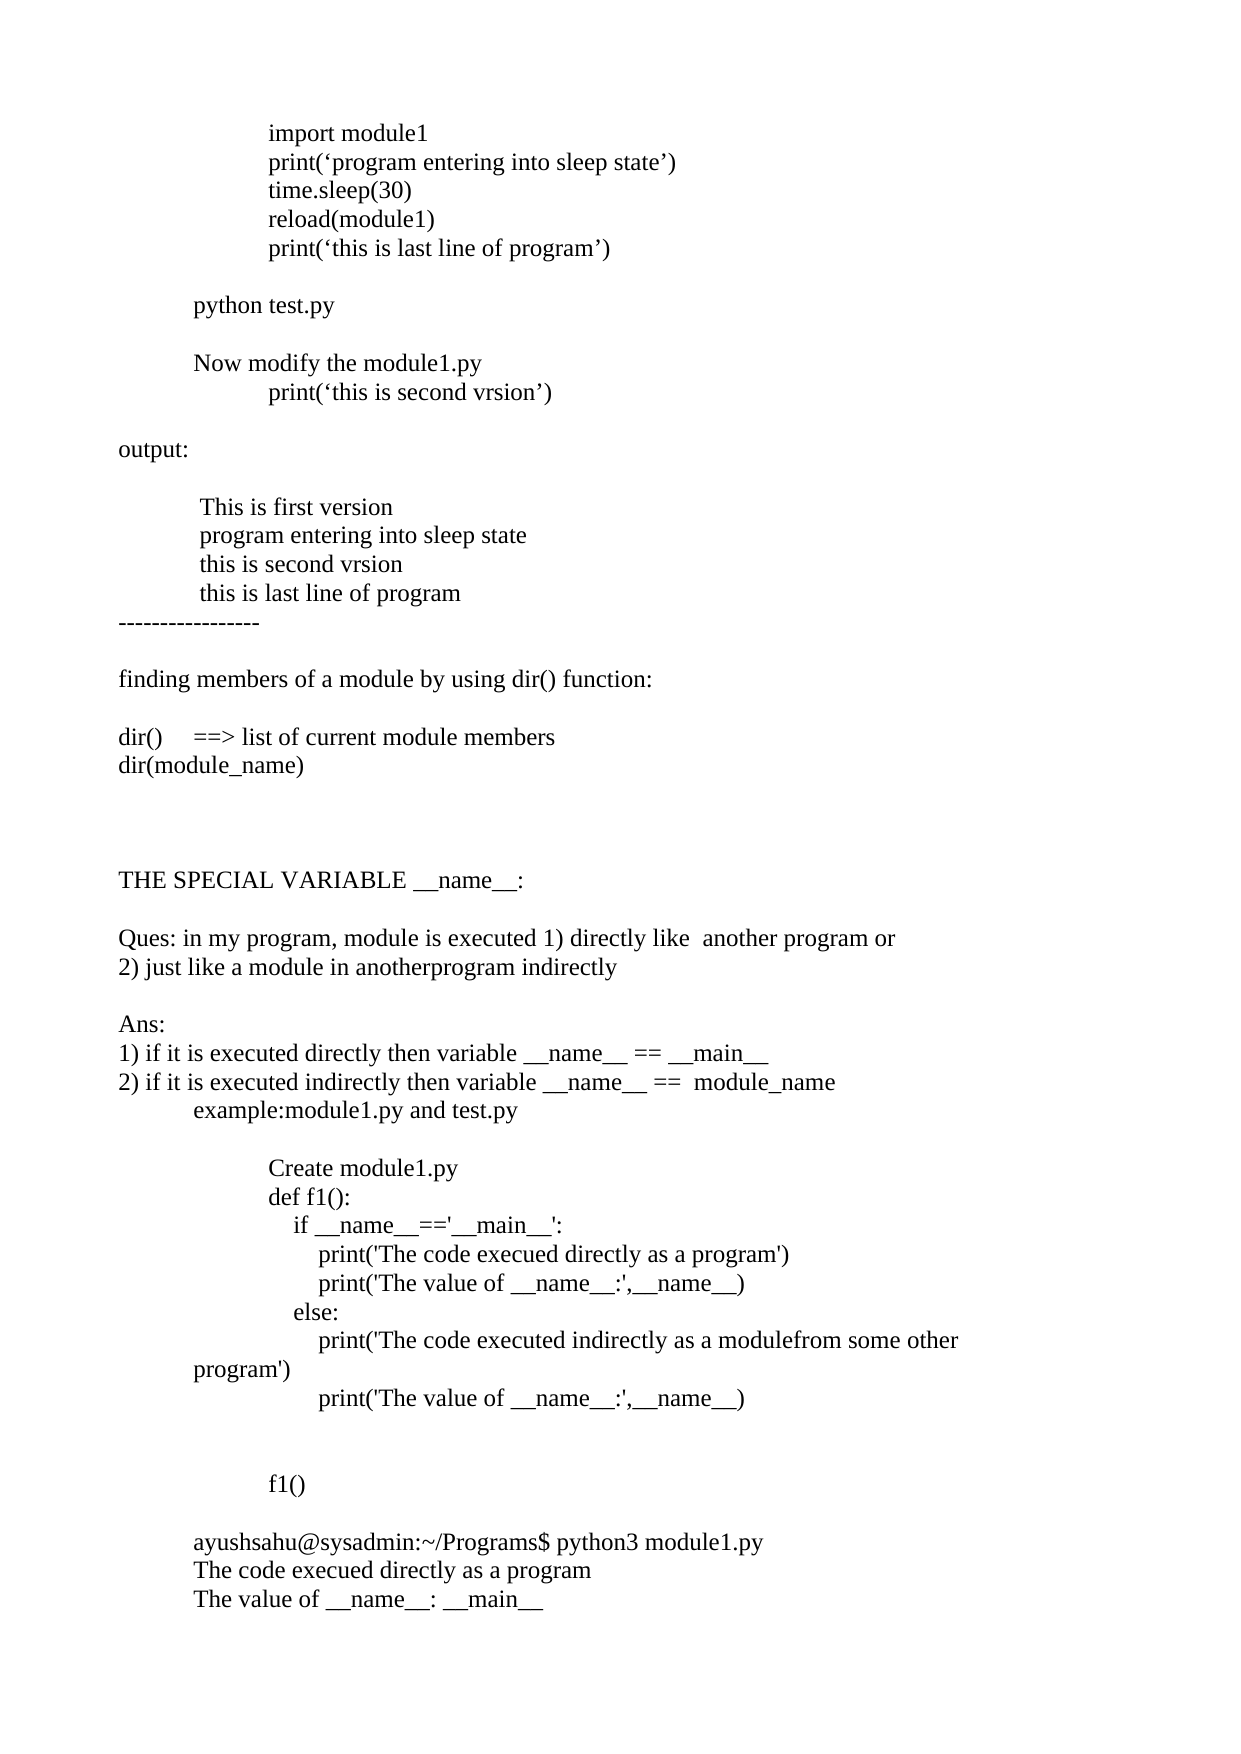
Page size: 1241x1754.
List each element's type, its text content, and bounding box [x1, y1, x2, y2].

text 2) just like a module in anotherprogram indirectly [118, 952, 1122, 981]
text print('The value of __name__:',__name__) [118, 1268, 1122, 1297]
text else: [118, 1297, 1122, 1326]
text finding members of a module by using dir() function: [118, 664, 1122, 693]
text THE SPECIAL VARIABLE __name__: [118, 866, 1122, 894]
text output: [118, 434, 1122, 463]
text 1) if it is executed directly then variable __name__ == __main__ [118, 1038, 1122, 1067]
text ayushsahu@sysadmin:~/Programs$ python3 module1.py [118, 1527, 1122, 1556]
text 2) if it is executed indirectly then variable __name__ == module_name [118, 1067, 1122, 1096]
text time.sleep(30) [118, 176, 1122, 204]
text dir(module_name) [118, 751, 1122, 779]
text print(‘this is second vrsion’) [118, 377, 1122, 406]
text The code execued directly as a program [118, 1556, 1122, 1584]
text print('The code execued directly as a program') [118, 1239, 1122, 1268]
text import module1 [118, 118, 1122, 147]
text The value of __name__: __main__ [118, 1584, 1122, 1613]
text dir() ==> list of current module members [118, 722, 1122, 751]
text Create module1.py [118, 1153, 1122, 1182]
text Now modify the module1.py [118, 348, 1122, 377]
text Ans: [118, 1009, 1122, 1038]
text example:module1.py and test.py [118, 1096, 1122, 1124]
text print(‘program entering into sleep state’) [118, 147, 1122, 176]
text Ques: in my program, module is executed 1) directly like another program or [118, 923, 1122, 952]
text def f1(): [118, 1182, 1122, 1211]
text program entering into sleep state [118, 521, 1122, 549]
text python test.py [118, 291, 1122, 319]
text if __name__=='__main__': [118, 1211, 1122, 1239]
text ----------------- [118, 607, 1122, 636]
text this is last line of program [118, 578, 1122, 607]
text This is first version [118, 492, 1122, 521]
text print(‘this is last line of program’) [118, 233, 1122, 262]
text print('The code executed indirectly as a modulefrom some other program') [118, 1326, 1122, 1383]
text reload(module1) [118, 204, 1122, 233]
text f1() [118, 1469, 1122, 1498]
text this is second vrsion [118, 549, 1122, 578]
text print('The value of __name__:',__name__) [118, 1383, 1122, 1412]
